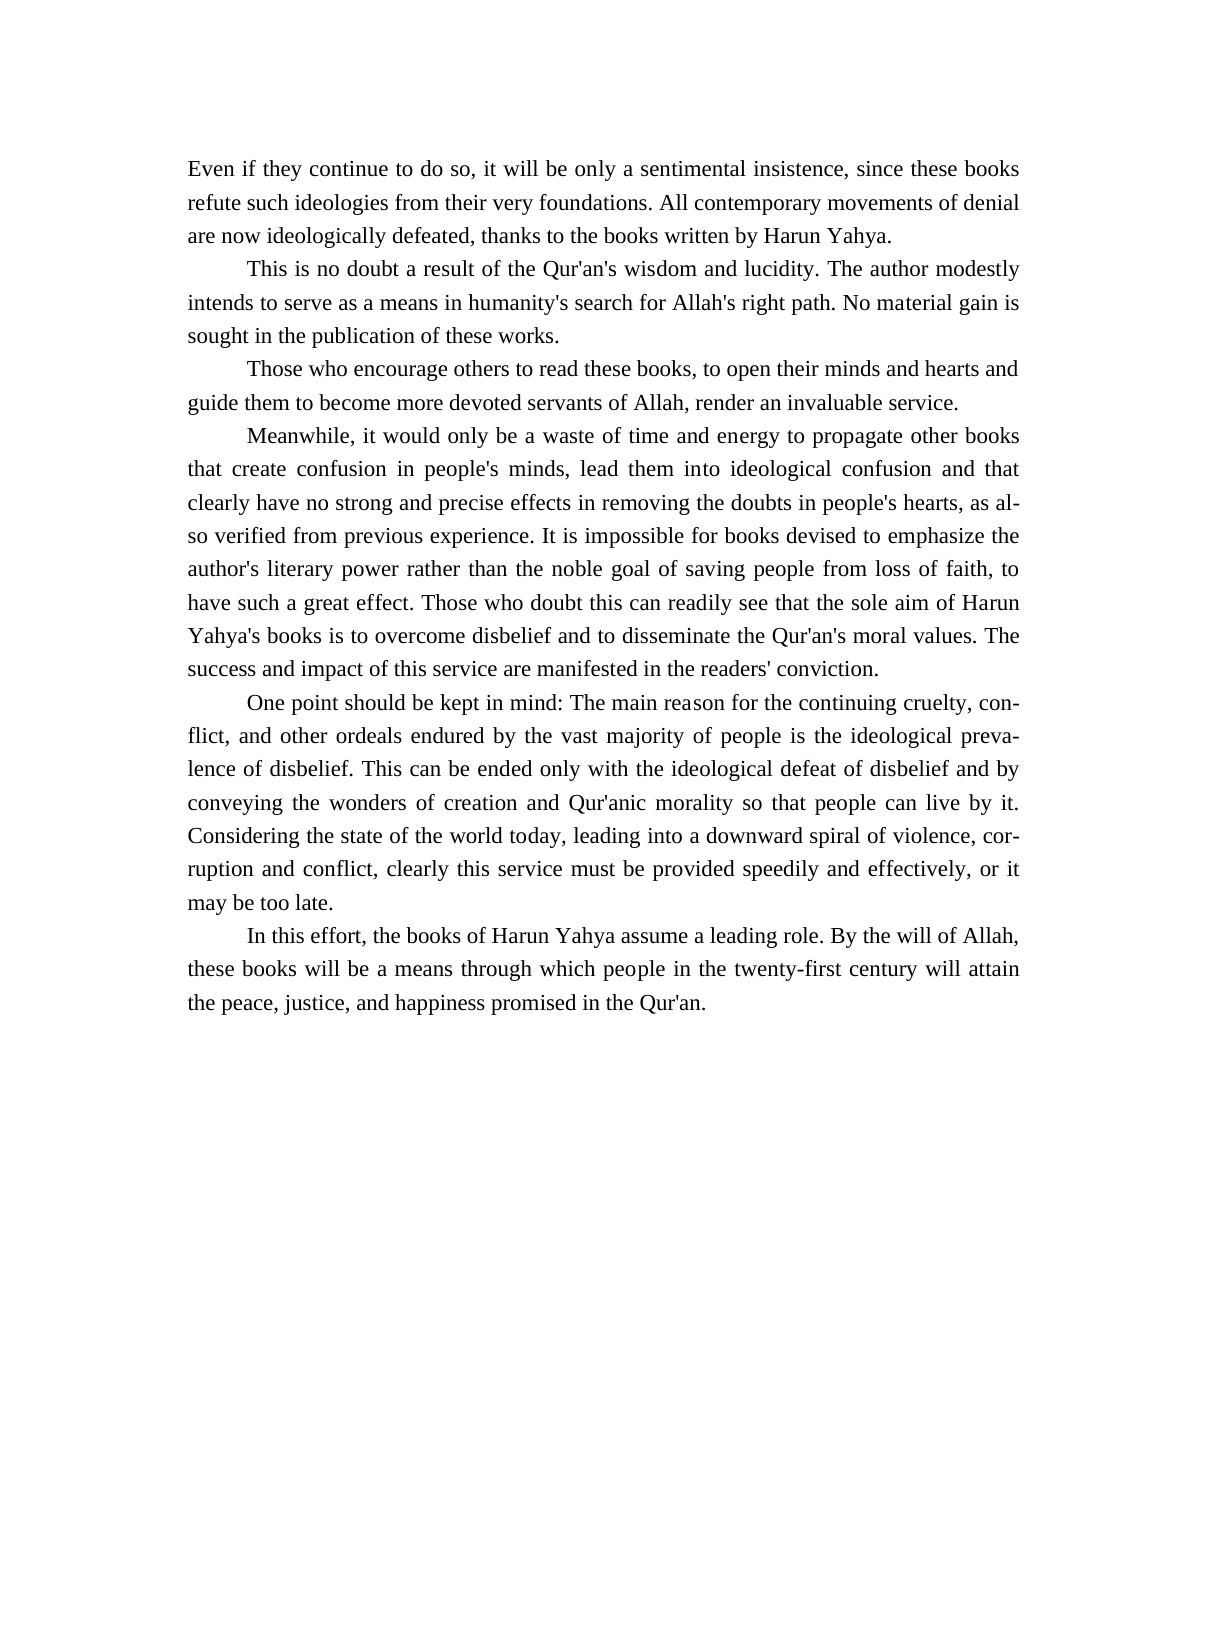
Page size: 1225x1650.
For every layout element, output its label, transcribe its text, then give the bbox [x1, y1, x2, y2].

text Even if they con­tin­ue to do so, it will be on­ly a sen­ti­men­tal in­sist­ence, since these books re­fute such ide­ol­o­gies from their very foun­da­tions. All con­tem­po­ra­ry move­ments of de­ni­al are now ide­o­log­i­cal­ly de­feat­ed, thanks to the books writ­ten by Ha­run Yah­ya. [187, 150, 1020, 250]
text This is no doubt a re­sult of the Qur'an's wis­dom and lu­cid­i­ty. The au­thor mod­est­ly in­tends to serve as a means in hu­man­i­ty's search for Allah's right path. No ma­te­ri­al gain is sought in the pub­li­ca­tion of these works. [187, 250, 1020, 350]
text One point should be kept in mind: The main rea­son for the con­tin­u­ing cru­el­ty, con­flict, and oth­er or­deals en­dured by the vast ma­jor­i­ty of peo­ple is the ide­o­log­i­cal prev­a­lence of dis­be­lief. This can be end­ed on­ly with the ide­o­log­i­cal de­feat of dis­be­lief and by con­vey­ing the wond­ers of cre­a­tion and Qur'anic mo­ral­i­ty so that peo­ple can live by it. Con­si­de­ring the state of the world to­day, lead­ing in­to a down­ward spi­ral of vi­o­lence, cor­rup­tion and con­flict, clear­ly this serv­ice must be pro­vid­ed speed­i­ly and ef­fect­ive­ly, or it may be too late. [187, 683, 1020, 917]
text In this ef­fort, the books of Ha­run Yah­ya as­sume a lead­ing role. By the will of Allah, these books will be a means through which peo­ple in the twen­ty-first cen­tu­ry will at­tain the peace, jus­tice, and hap­pi­ness prom­ised in the Qur'an. [187, 917, 1020, 1017]
text Me­anw­hi­le, it would on­ly be a waste of time and en­er­gy to prop­a­gate oth­er books that cre­ate con­fu­sion in peo­ple's minds, lead them in­to ide­o­log­i­cal confusion and that clear­ly have no strong and pre­cise ef­fects in re­mov­ing the doubts in peo­ple's hearts, as al­so ver­i­fied from pre­vi­ous ex­pe­ri­ence. It is im­pos­si­ble for books de­vised to em­pha­size the au­thor's lit­er­ary pow­er rath­er than the no­ble goal of sav­ing peo­ple from loss of faith, to have such a great ef­fect. Tho­se who doubt this can read­i­ly see that the sole aim of Ha­run Yah­ya's books is to over­come dis­be­lief and to dis­sem­i­nate the Qur'an's mor­al val­ues. The suc­cess and im­pact of this serv­ice are man­i­fest­ed in the read­ers' con­vic­tion. [187, 417, 1020, 683]
text Tho­se who en­cour­age oth­ers to read these books, to open their minds and hearts and guide them to be­come more de­vot­ed ser­vants of Allah, rend­er an in­val­u­a­ble serv­ice. [187, 350, 1020, 417]
